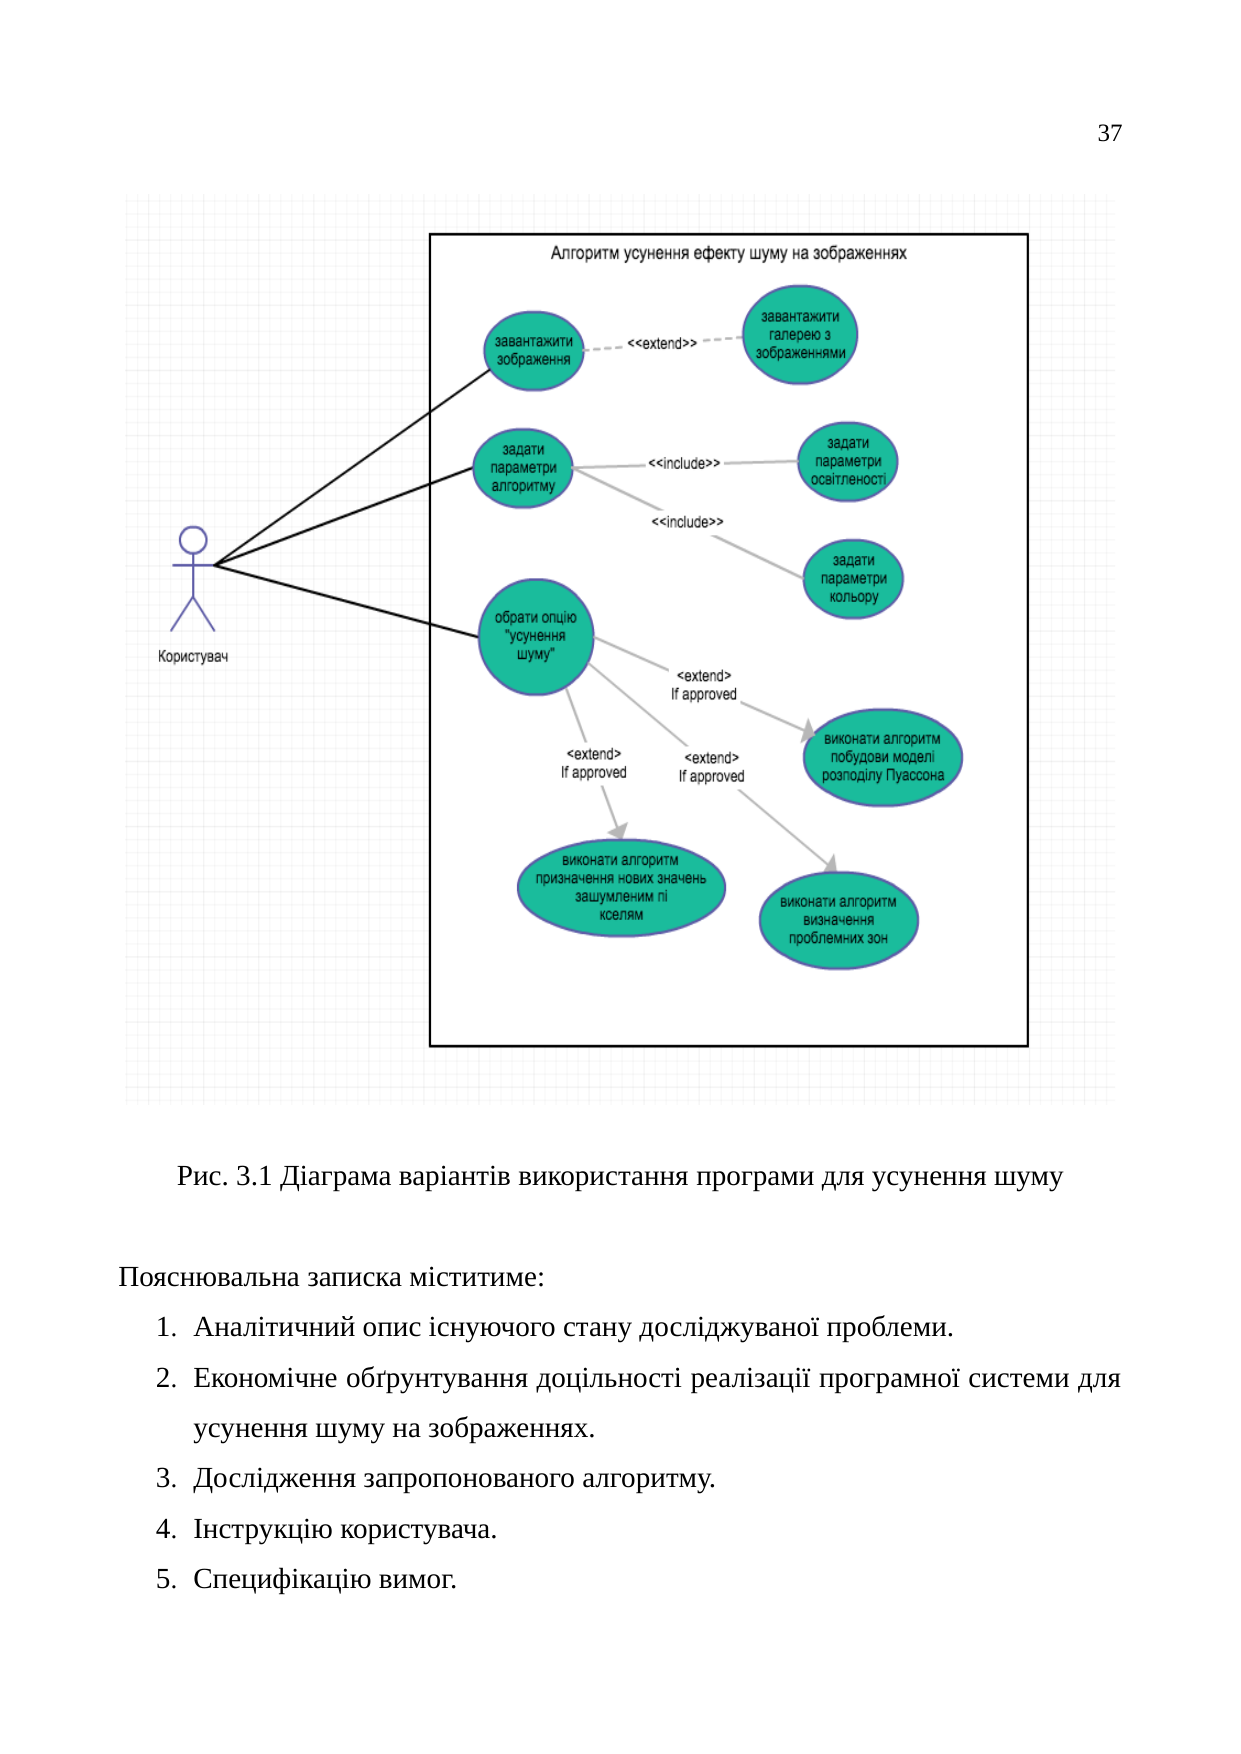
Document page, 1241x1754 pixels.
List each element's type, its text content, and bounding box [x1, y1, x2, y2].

text Пояснювальна записка міститиме: [118, 1259, 1122, 1293]
list Специфікацію вимог. [156, 1561, 1122, 1595]
list Дослідження запропонованого алгоритму. [156, 1461, 1122, 1494]
picture [125, 194, 1116, 1105]
list Економічне обґрунтування доцільності реалізації програмної системи для усунення шуму на зображеннях. [156, 1360, 1122, 1444]
list Аналітичний опис існуючого стану досліджуваної проблеми. [156, 1309, 1122, 1343]
text Рис. 3.1 Діаграма варіантів використання програми для усунення шуму [118, 1158, 1122, 1192]
list Інструкцію користувача. [156, 1511, 1122, 1544]
